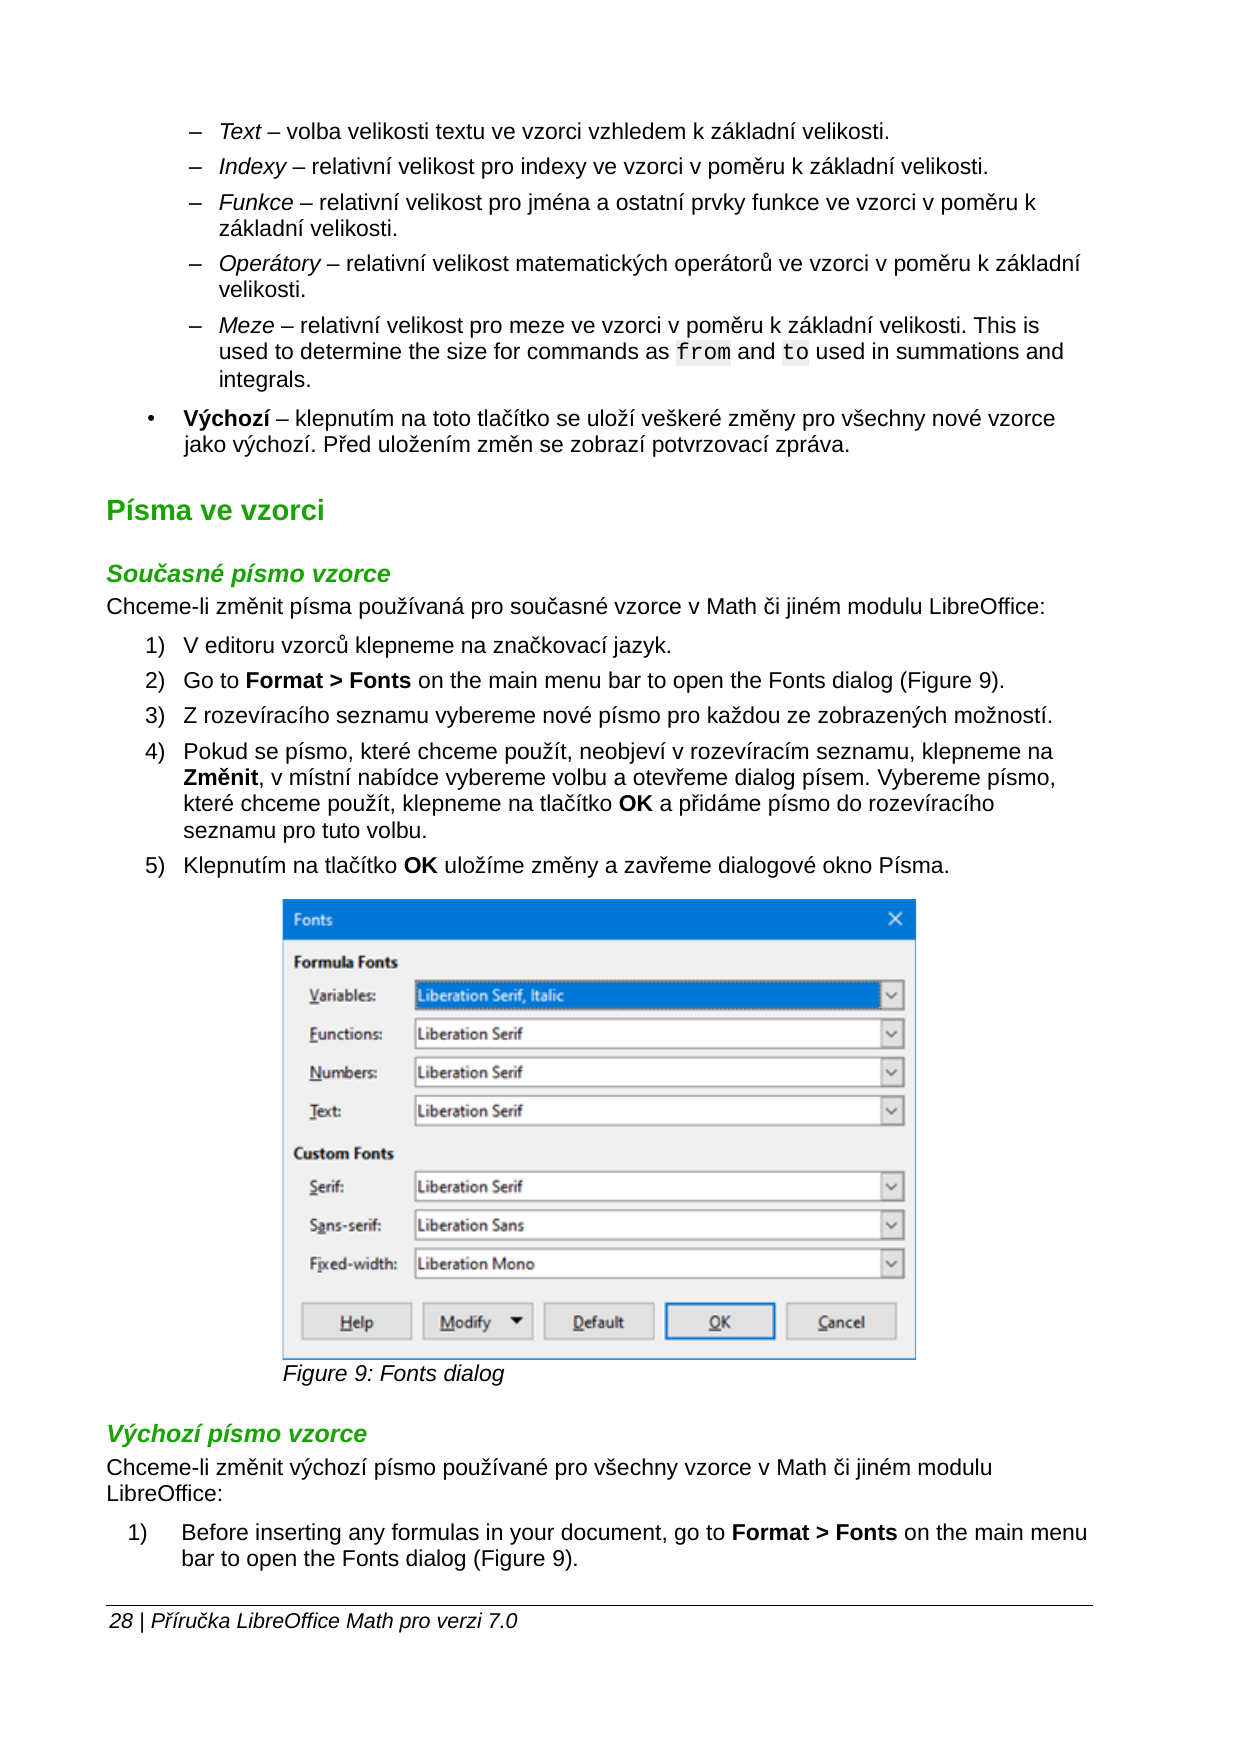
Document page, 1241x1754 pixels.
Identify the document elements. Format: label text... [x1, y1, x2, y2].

list Go to Format > Fonts on the main menu bar to open the Fonts dialog (Figure 9). [165, 667, 1093, 694]
list Text – volba velikosti textu ve vzorci vzhledem k základní velikosti. [189, 118, 1093, 144]
subtitle Výchozí písmo vzorce [106, 1419, 1093, 1448]
list Výchozí – klepnutím na toto tlačítko se uloží veškeré změny pro všechny nové vzorce jako výchozí. Před uložením změn se zobrazí potvrzovací zpráva. [144, 402, 1093, 460]
text Figure 9: Fonts dialog [283, 1360, 916, 1386]
list Operátory – relativní velikost matematických operátorů ve vzorci v poměru k základní velikosti. [189, 250, 1093, 303]
list Indexy – relativní velikost pro indexy ve vzorci v poměru k základní velikosti. [189, 153, 1093, 180]
list Z rozevíracího seznamu vybereme nové písmo pro každou ze zobrazených možností. [165, 702, 1093, 729]
list Meze – relativní velikost pro meze ve vzorci v poměru k základní velikosti. This is used to determine the size for commands as from and to used in summations and integrals. [189, 312, 1093, 393]
subtitle Současné písmo vzorce [106, 558, 1093, 587]
list V editoru vzorců klepneme na značkovací jazyk. [165, 632, 1093, 658]
text Chceme-li změnit písma používaná pro současné vzorce v Math či jiném modulu LibreOffice: [106, 593, 1093, 619]
list Klepnutím na tlačítko OK uložíme změny a zavřeme dialogové okno Písma. [165, 852, 1093, 878]
list Pokud se písmo, které chceme použít, neobjeví v rozevíracím seznamu, klepneme na Změnit, v místní nabídce vybereme volbu a otevřeme dialog písem. Vybereme písmo, které chceme použít, klepneme na tlačítko OK a přidáme písmo do rozevíracího seznamu pro tuto volbu. [165, 738, 1093, 843]
list Funkce – relativní velikost pro jména a ostatní prvky funkce ve vzorci v poměru k základní velikosti. [189, 188, 1093, 241]
text Chceme-li změnit výchozí písmo používané pro všechny vzorce v Math či jiném modulu LibreOffice: [106, 1454, 1093, 1506]
list Before inserting any formulas in your document, go to Format > Fonts on the main menu bar to open the Fonts dialog (Figure 9). [148, 1519, 1093, 1572]
subtitle Písma ve vzorci [106, 493, 1093, 526]
picture [282, 899, 917, 1360]
